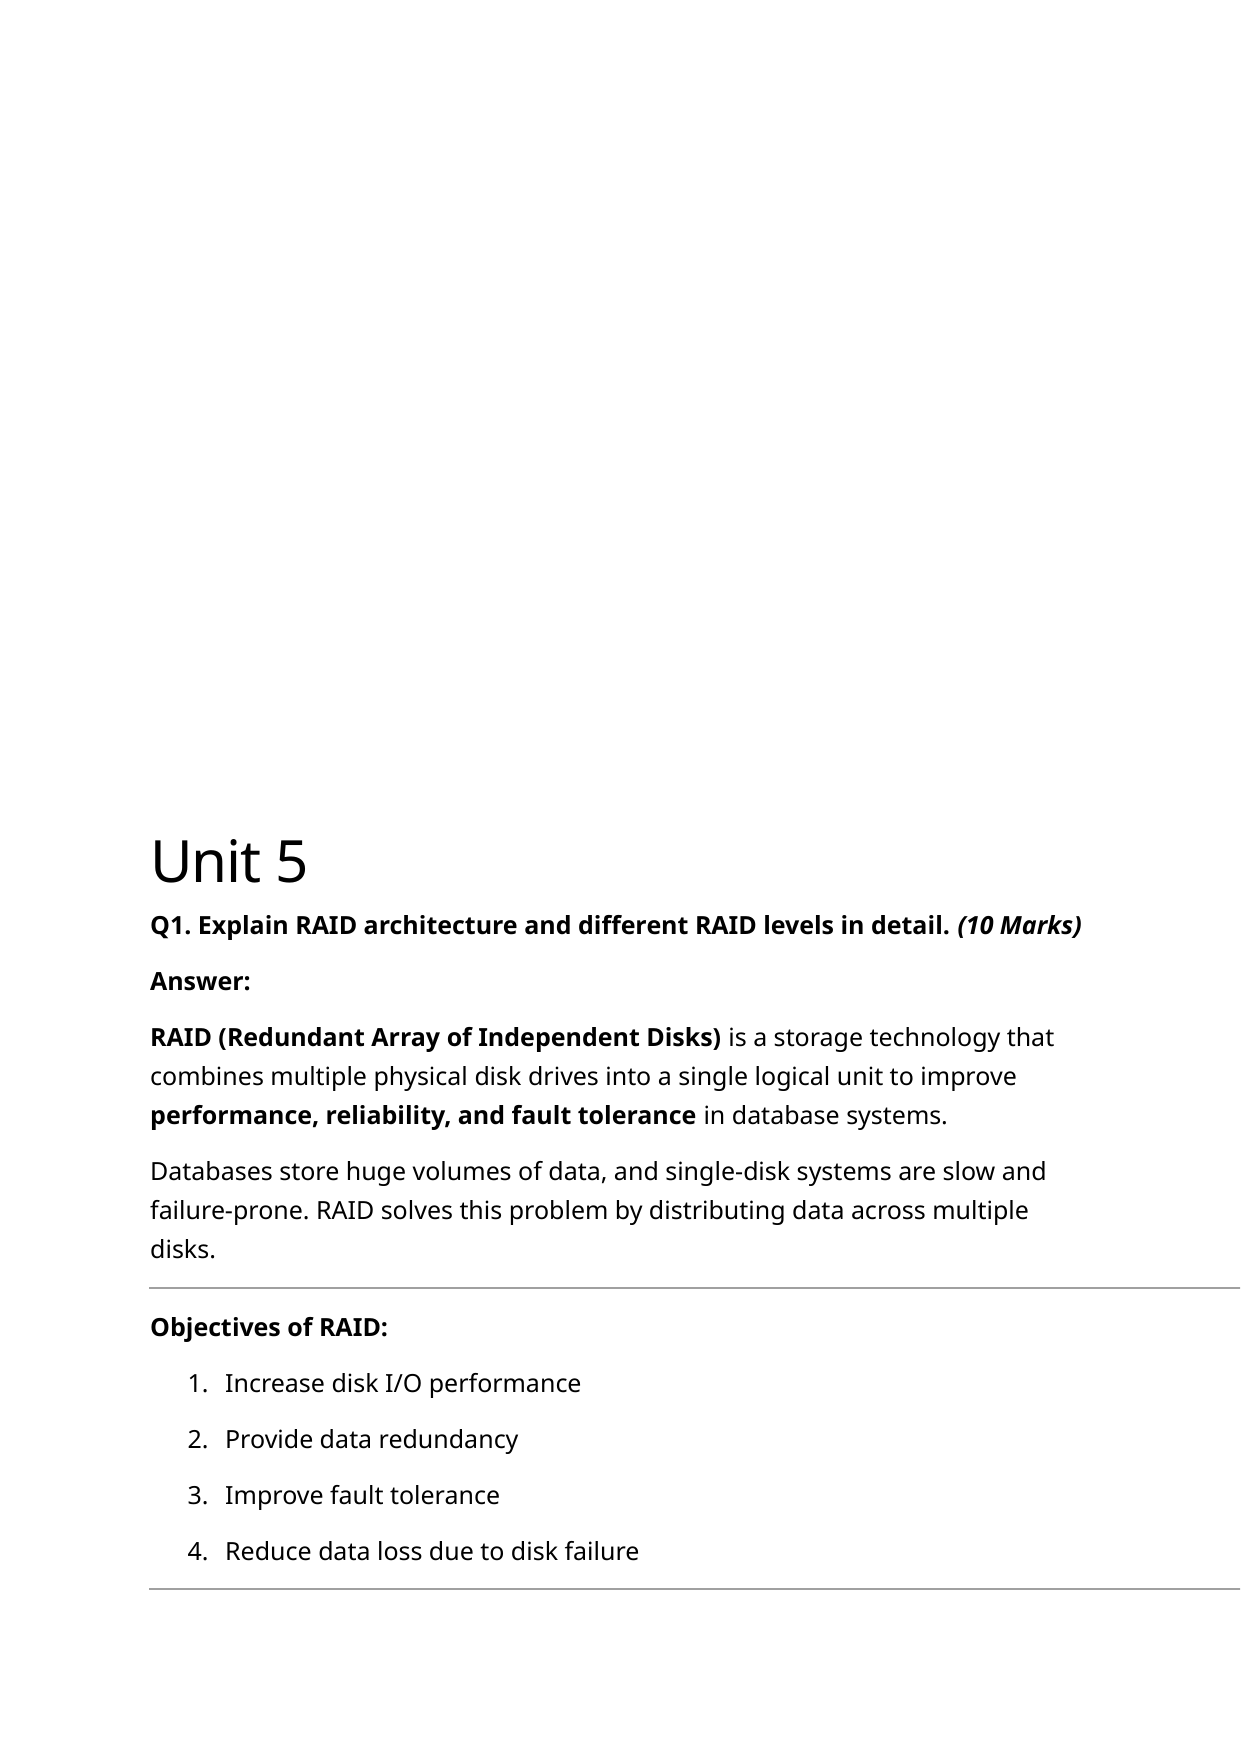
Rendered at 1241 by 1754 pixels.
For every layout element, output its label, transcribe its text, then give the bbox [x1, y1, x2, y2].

text Databases store huge volumes of data, and single-disk systems are slow and failure-prone. RAID solves this problem by distributing data across multiple disks. [150, 1154, 1090, 1266]
text Answer: [150, 964, 1090, 998]
title Unit 5 [150, 820, 1090, 899]
text Objectives of RAID: [150, 1310, 1090, 1344]
list Increase disk I/O performance [187, 1366, 1090, 1400]
list Improve fault tolerance [187, 1477, 1090, 1511]
text RAID (Redundant Array of Independent Disks) is a storage technology that combines multiple physical disk drives into a single logical unit to improve performance, reliability, and fault tolerance in database systems. [150, 1019, 1090, 1132]
list Provide data redundancy [187, 1422, 1090, 1456]
list Reduce data loss due to disk failure [187, 1533, 1090, 1567]
text Q1. Explain RAID architecture and different RAID levels in detail. (10 Marks) [150, 908, 1090, 942]
